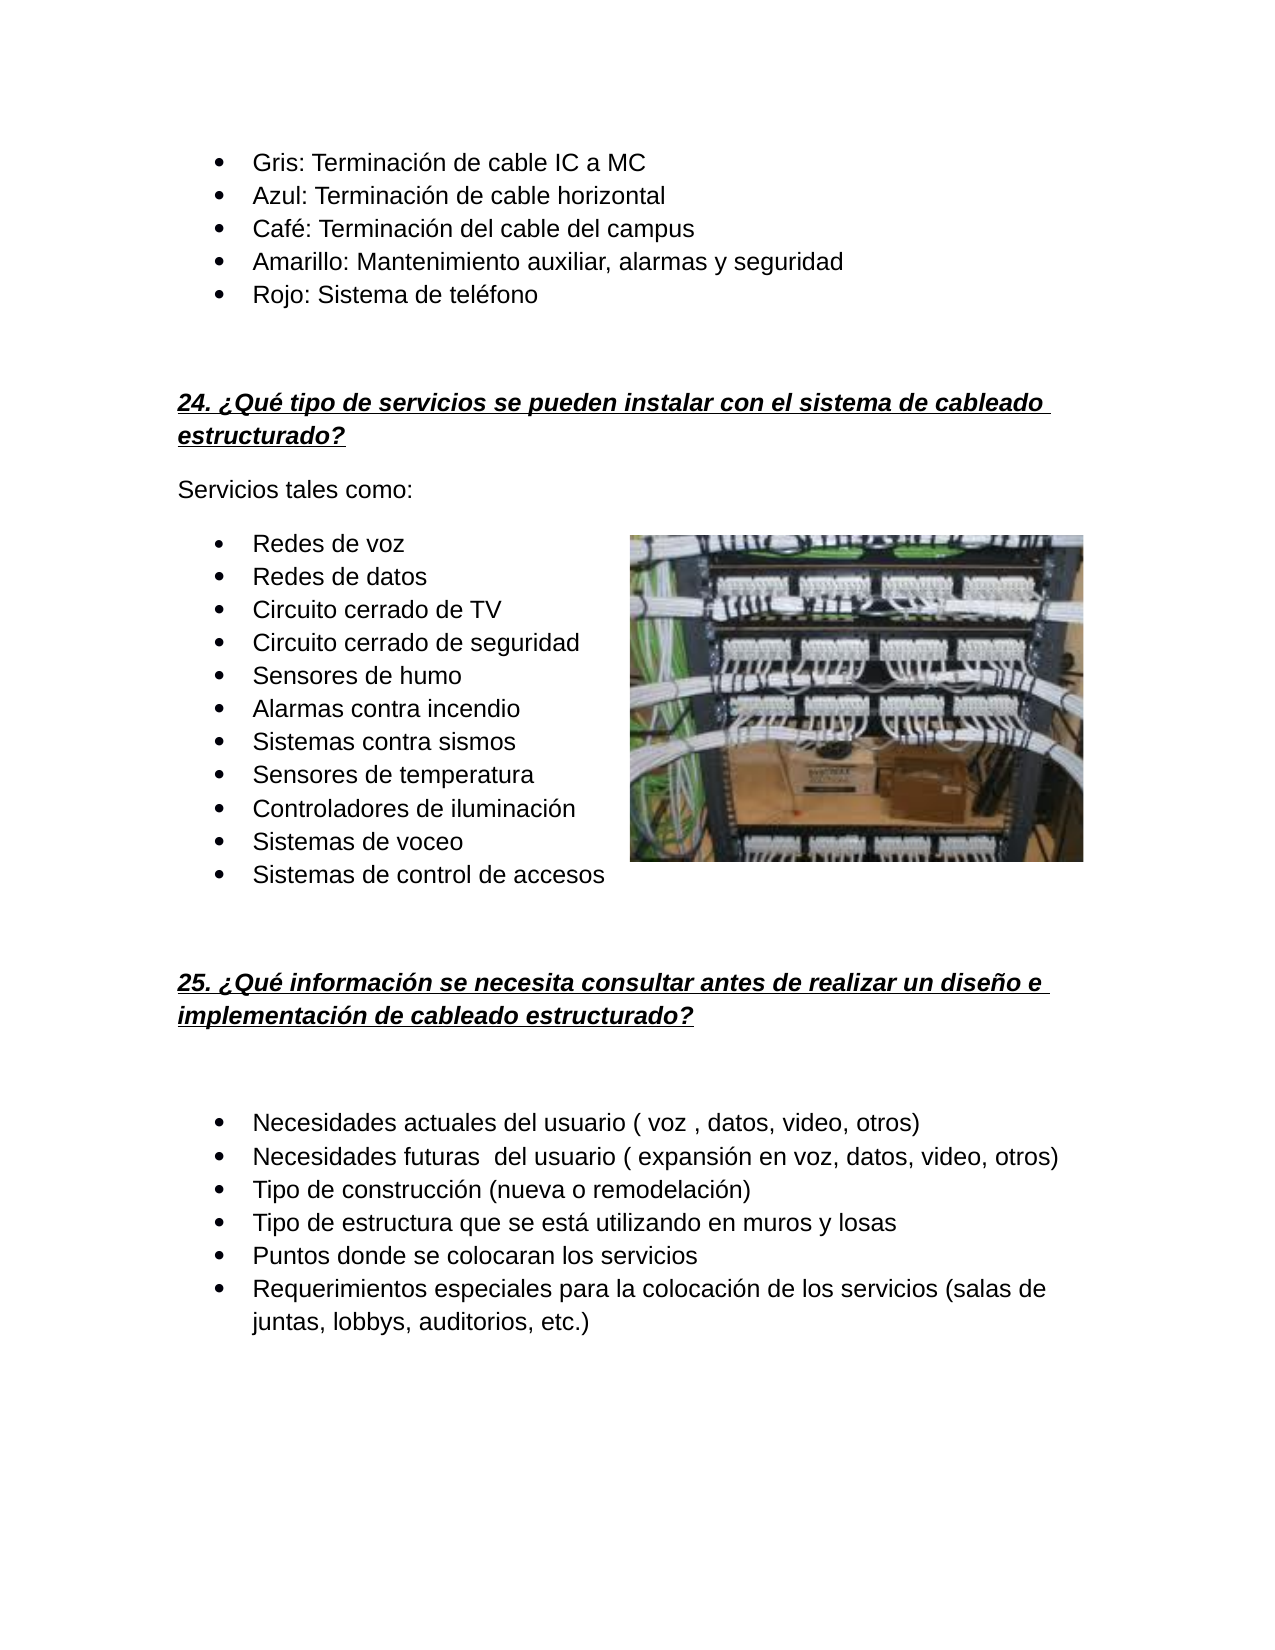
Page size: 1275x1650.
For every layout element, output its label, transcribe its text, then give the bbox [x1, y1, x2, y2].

list Café: Terminación del cable del campus [215, 214, 1098, 243]
list [1084, 661, 1098, 690]
text 25. ¿Qué información se necesita consultar antes de realizar un diseño e implementación de cableado estructurado? [177, 968, 1098, 1029]
list Necesidades actuales del usuario ( voz , datos, video, otros) [215, 1108, 1098, 1137]
list Tipo de construcción (nueva o remodelación) [215, 1174, 1098, 1203]
text 24. ¿Qué tipo de servicios se pueden instalar con el sistema de cableado estructurado? [177, 388, 1098, 450]
list [1084, 827, 1098, 856]
list Sistemas contra sismos [215, 727, 629, 756]
list Gris: Terminación de cable IC a MC [215, 148, 1098, 176]
list Azul: Terminación de cable horizontal [215, 181, 1098, 209]
list Circuito cerrado de seguridad [215, 628, 629, 657]
list Sistemas de control de accesos [215, 860, 1098, 889]
text Servicios tales como: [177, 475, 1098, 503]
list [1084, 562, 1098, 591]
list Amarillo: Mantenimiento auxiliar, alarmas y seguridad [215, 247, 1098, 276]
list Controladores de iluminación [215, 793, 629, 822]
list Sistemas de voceo [215, 827, 629, 856]
list Rojo: Sistema de teléfono [215, 280, 1098, 309]
list Redes de voz [215, 529, 1098, 557]
list Necesidades futuras del usuario ( expansión en voz, datos, video, otros) [215, 1141, 1098, 1170]
list Requerimientos especiales para la colocación de los servicios (salas de juntas, lobbys, auditorios, etc.) [215, 1274, 1098, 1336]
list Tipo de estructura que se está utilizando en muros y losas [215, 1208, 1098, 1237]
list Alarmas contra incendio [215, 694, 629, 723]
list Sensores de humo [215, 661, 629, 690]
list Sensores de temperatura [215, 760, 629, 789]
list Puntos donde se colocaran los servicios [215, 1241, 1098, 1270]
picture [629, 535, 1084, 862]
list Redes de datos [215, 562, 629, 591]
list Circuito cerrado de TV [215, 595, 629, 624]
